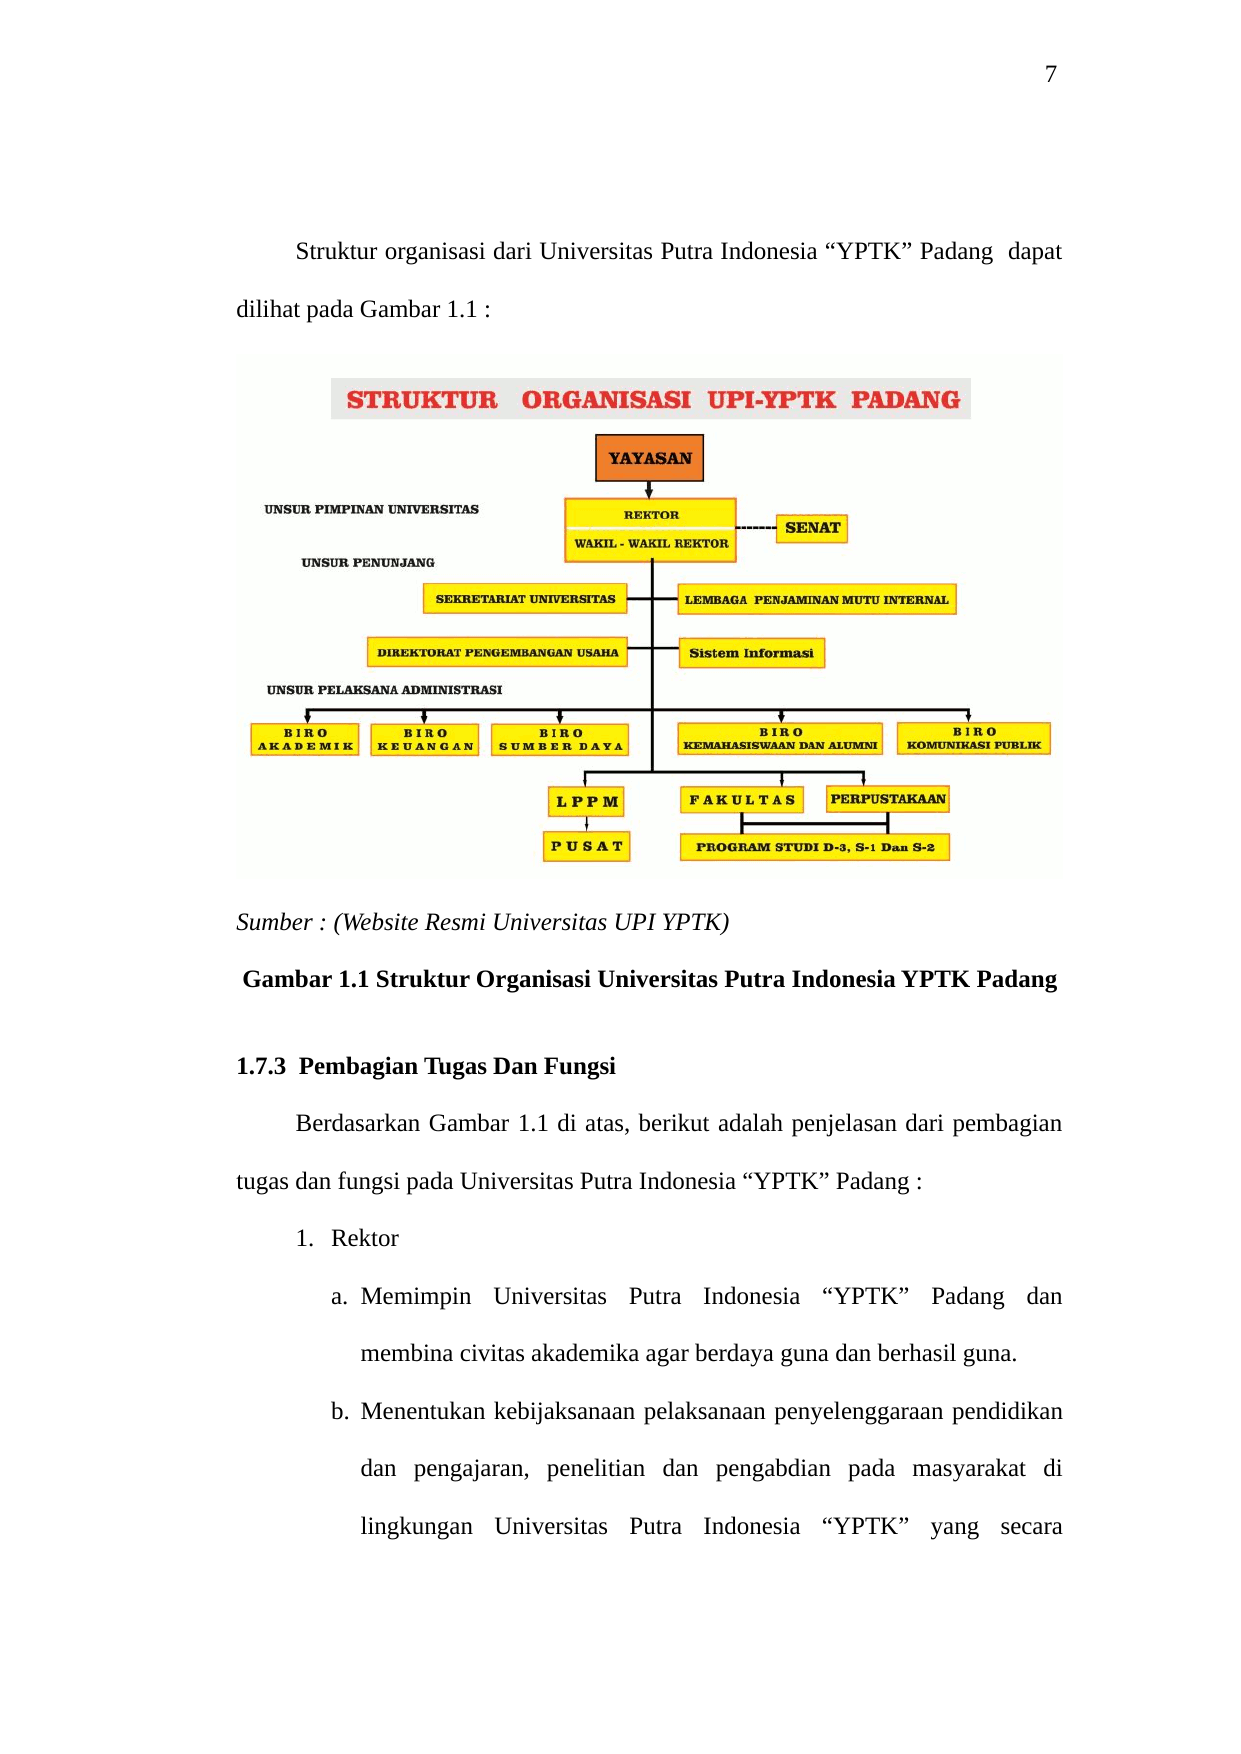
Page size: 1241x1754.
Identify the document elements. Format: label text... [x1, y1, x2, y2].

text Gambar 1.1 Struktur Organisasi Universitas Putra Indonesia YPTK Padang [236, 964, 1063, 993]
text Struktur organisasi dari Universitas Putra Indonesia “YPTK” Padang dapat dilihat pada Gambar 1.1 : [236, 236, 1063, 322]
text Sumber : (Website Resmi Universitas UPI YPTK) [236, 879, 1063, 936]
subtitle Pembagian Tugas Dan Fungsi [236, 1051, 1063, 1079]
text Berdasarkan Gambar 1.1 di atas, berikut adalah penjelasan dari pembagian tugas dan fungsi pada Universitas Putra Indonesia “YPTK” Padang : [236, 1108, 1063, 1194]
list Rektor [295, 1223, 1063, 1252]
picture [236, 354, 1064, 879]
text [236, 936, 1063, 964]
list Memimpin Universitas Putra Indonesia “YPTK” Padang dan membina civitas akademika agar berdaya guna dan berhasil guna. [331, 1281, 1063, 1367]
list Menentukan kebijaksanaan pelaksanaan penyelenggaraan pendidikan dan pengajaran, penelitian dan pengabdian pada masyarakat di lingkungan Universitas Putra Indonesia “YPTK” yang secara [331, 1396, 1063, 1539]
